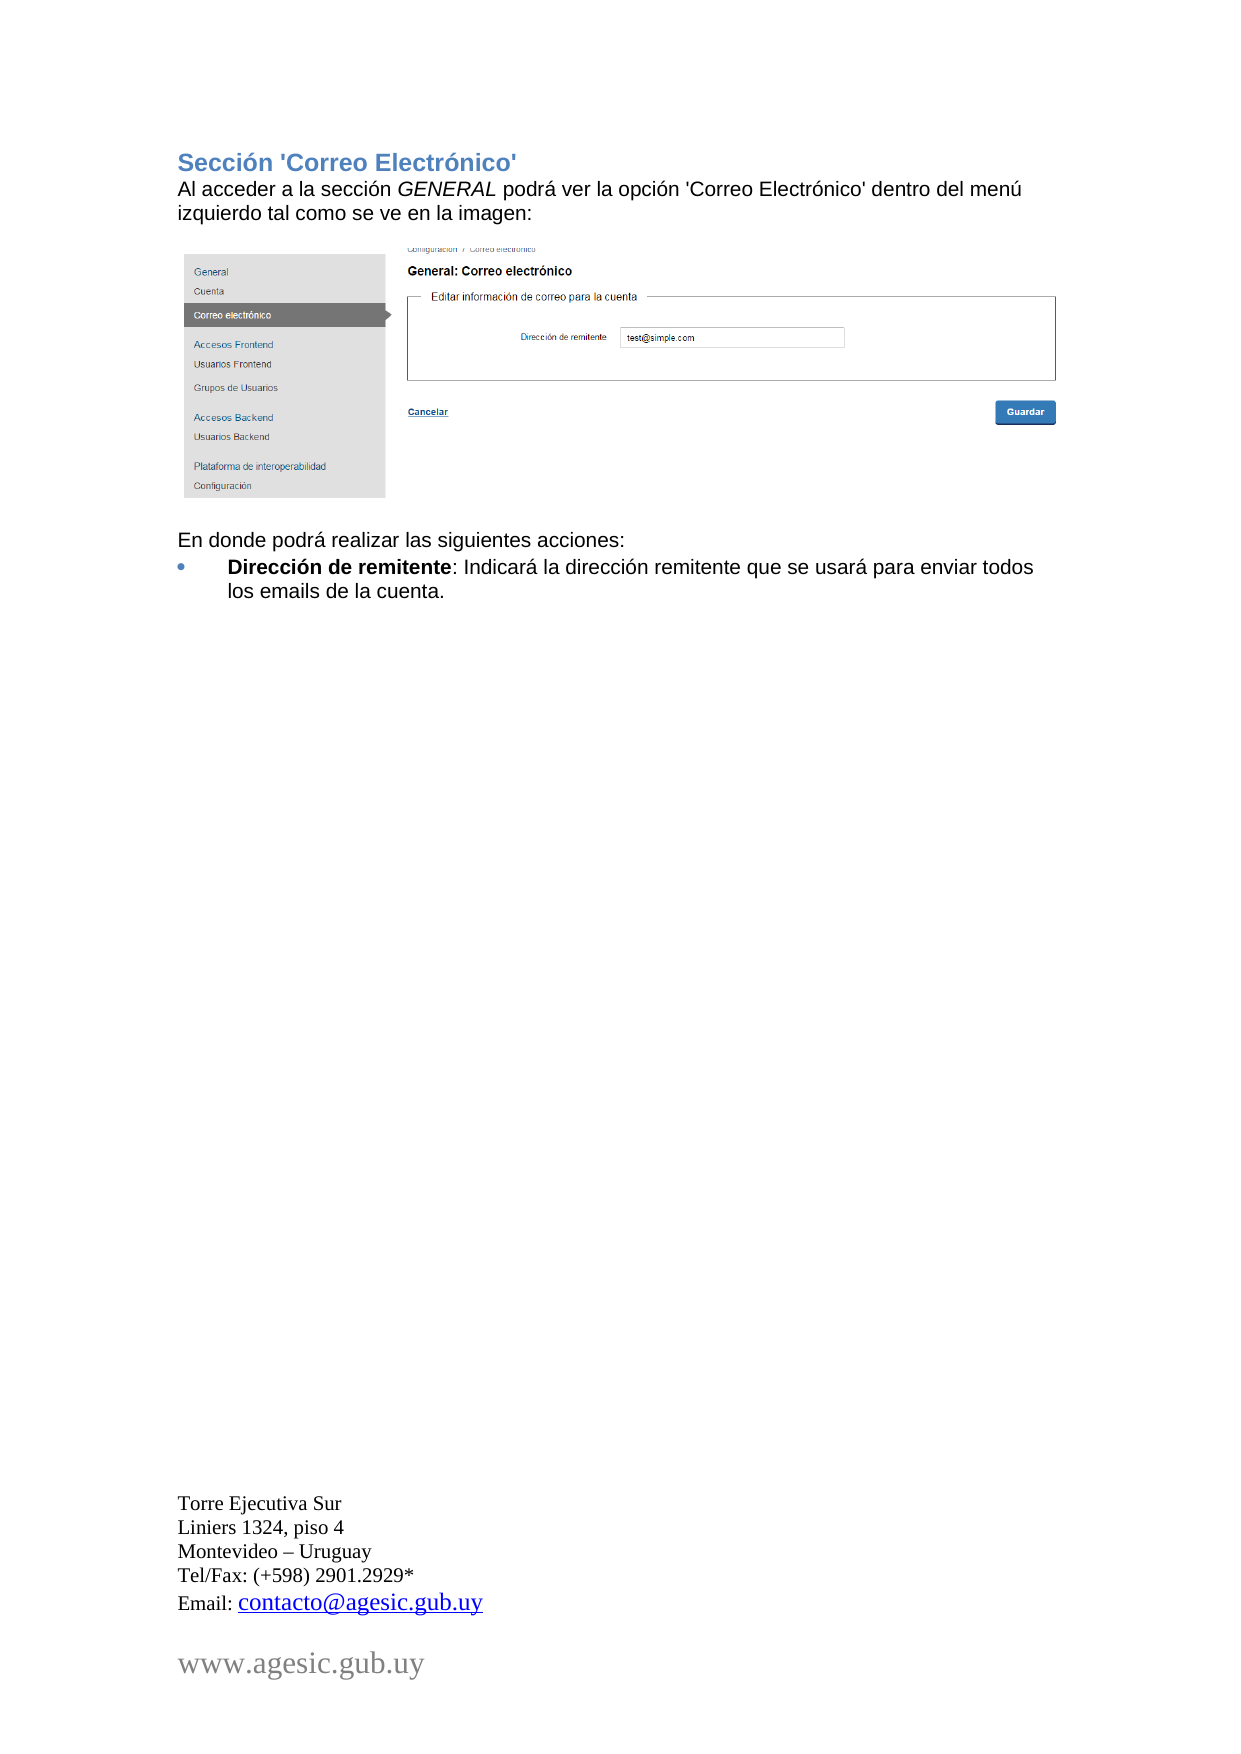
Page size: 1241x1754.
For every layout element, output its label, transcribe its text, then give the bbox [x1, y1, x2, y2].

subtitle Sección 'Correo Electrónico' [177, 148, 1063, 176]
text En donde podrá realizar las siguientes acciones: [177, 527, 1063, 551]
list Dirección de remitente: Indicará la dirección remitente que se usará para enviar todos los emails de la cuenta. [177, 555, 1063, 603]
text Al acceder a la sección GENERAL podrá ver la opción 'Correo Electrónico' dentro del menú izquierdo tal como se ve en la imagen: [177, 176, 1063, 224]
picture [177, 248, 1063, 504]
